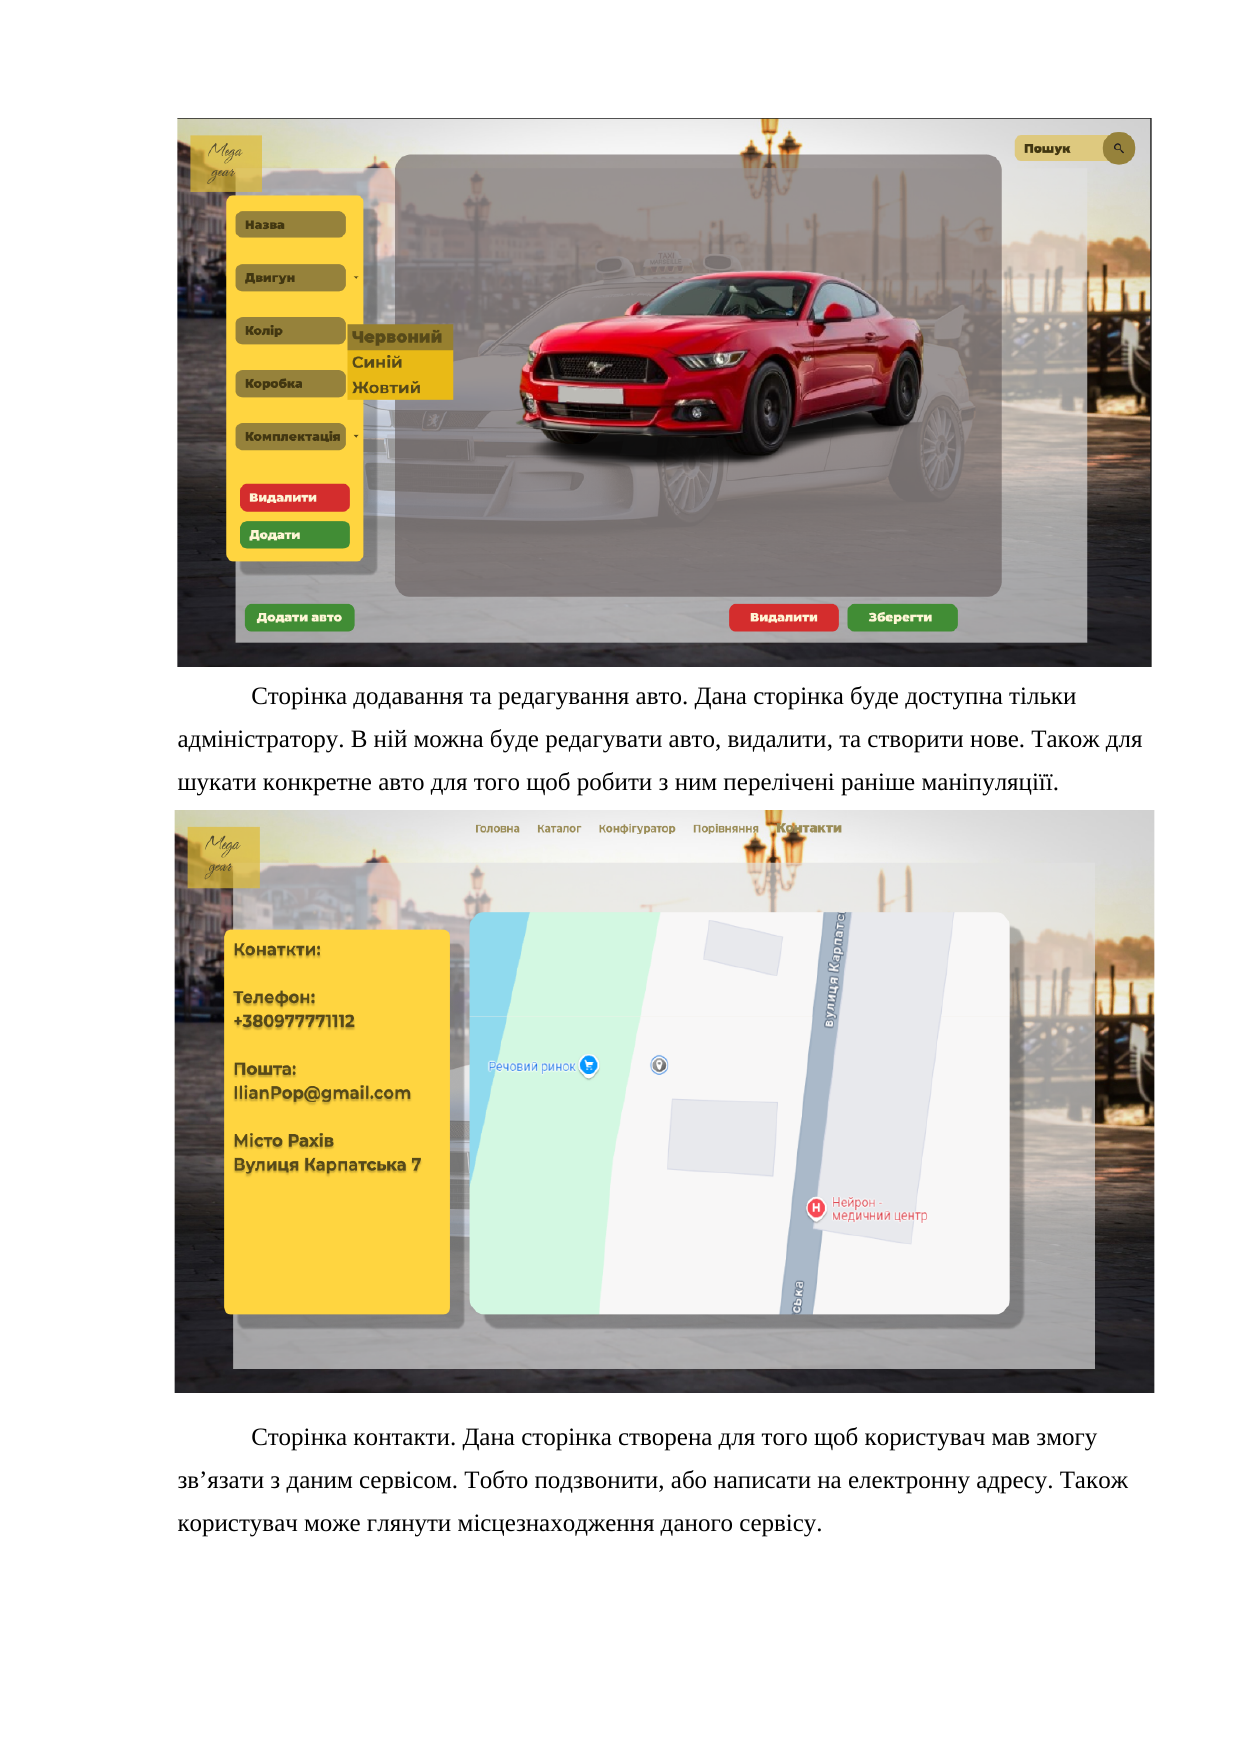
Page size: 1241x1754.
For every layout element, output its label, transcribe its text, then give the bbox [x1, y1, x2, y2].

picture [177, 118, 1152, 667]
text Сторінка додавання та редагування авто. Дана сторінка буде доступна тільки адміністратору. В ній можна буде редагувати авто, видалити, та створити нове. Також для шукати конкретне авто для того щоб робити з ним перелічені раніше маніпуляціїї. [177, 667, 1152, 796]
text Сторінка контакти. Дана сторінка створена для того щоб користувач мав змогу зв’язати з даним сервісом. Тобто подзвонити, або написати на електронну адресу. Також користувач може глянути місцезнаходження даного сервісу. [177, 1393, 1152, 1537]
picture [174, 810, 1155, 1393]
